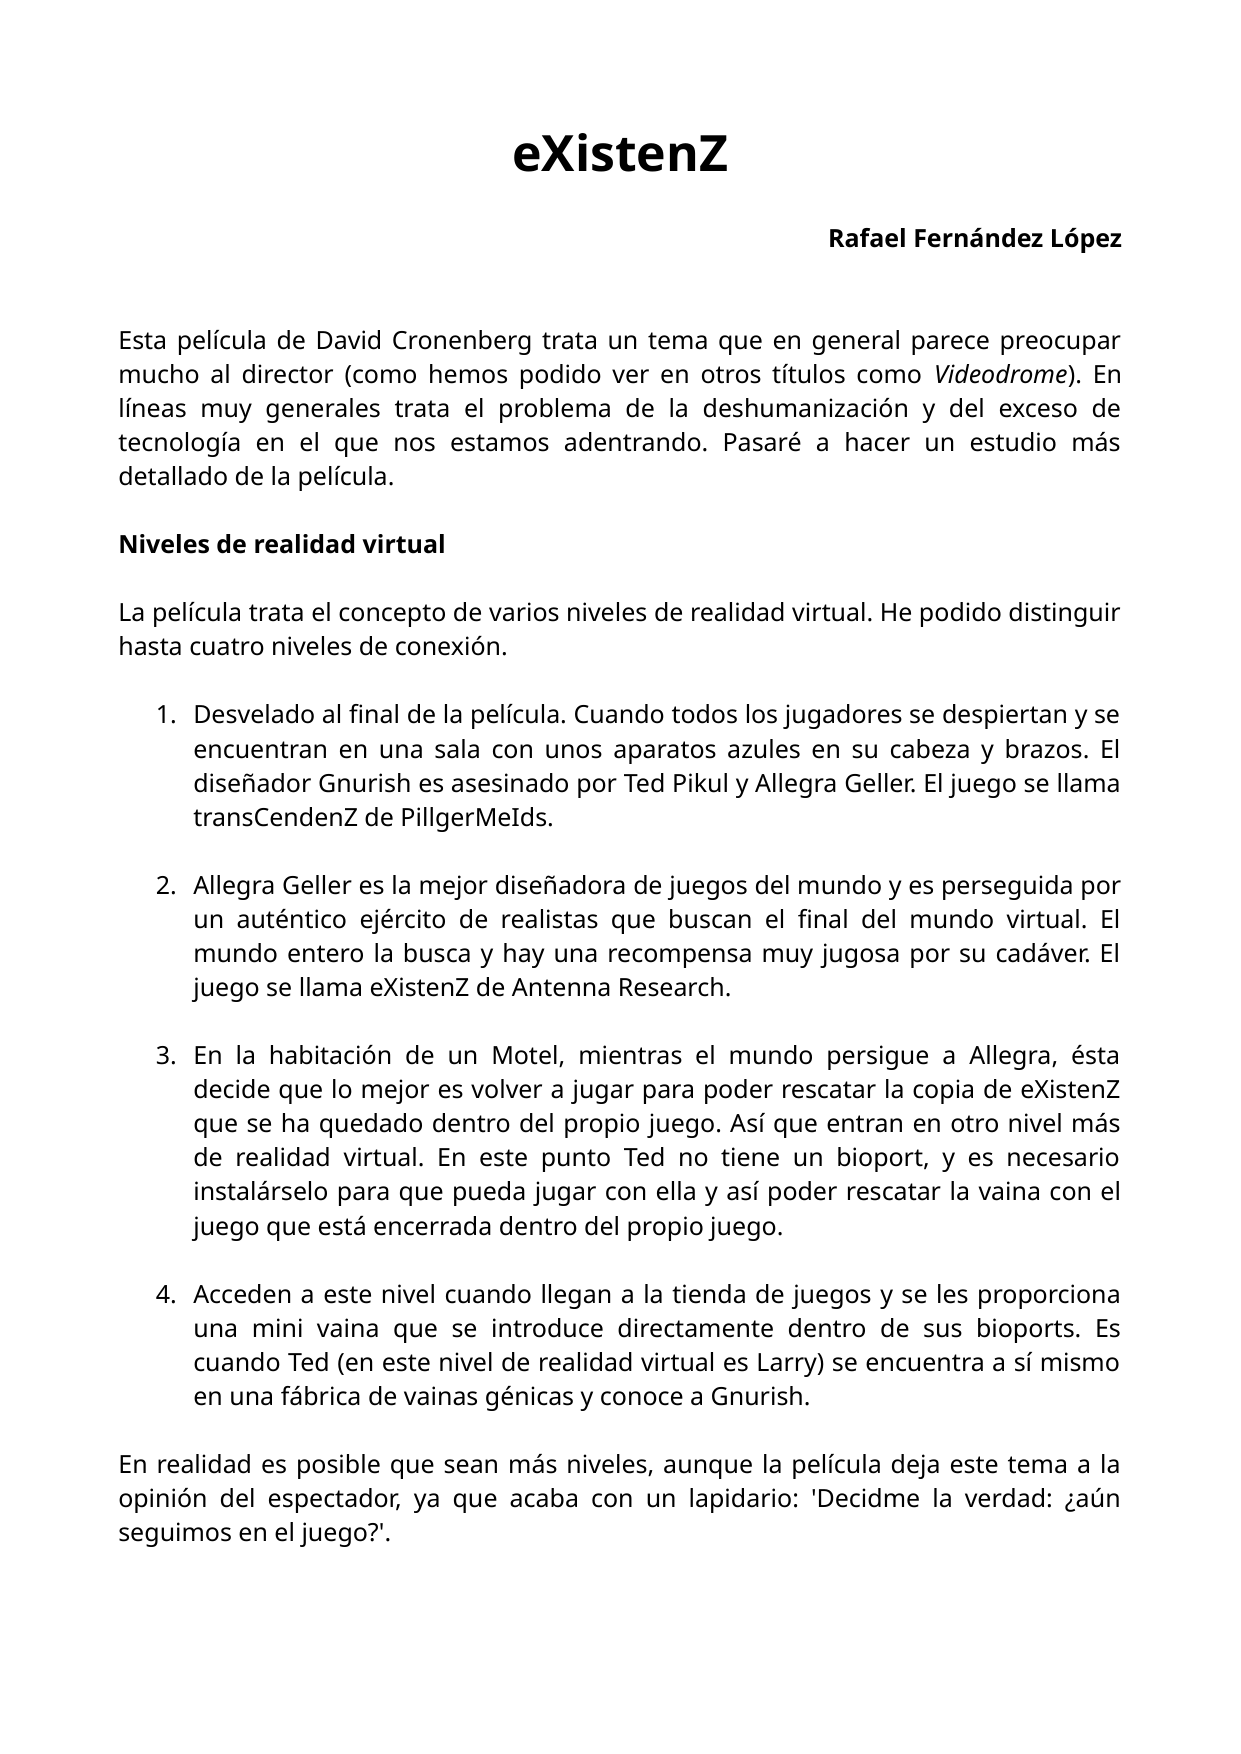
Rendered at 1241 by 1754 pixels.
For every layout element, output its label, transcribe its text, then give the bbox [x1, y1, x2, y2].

text Rafael Fernández López [118, 220, 1122, 254]
text Niveles de realidad virtual [118, 527, 1122, 561]
text En realidad es posible que sean más niveles, aunque la película deja este tema a la opinión del espectador, ya que acaba con un lapidario: 'Decidme la verdad: ¿aún seguimos en el juego?'. [118, 1447, 1122, 1549]
text eXistenZ [118, 118, 1122, 186]
text La película trata el concepto de varios niveles de realidad virtual. He podido distinguir hasta cuatro niveles de conexión. [118, 595, 1122, 663]
list En la habitación de un Motel, mientras el mundo persigue a Allegra, ésta decide que lo mejor es volver a jugar para poder rescatar la copia de eXistenZ que se ha quedado dentro del propio juego. Así que entran en otro nivel más de realidad virtual. En este punto Ted no tiene un bioport, y es necesario instalárselo para que pueda jugar con ella y así poder rescatar la vaina con el juego que está encerrada dentro del propio juego. [156, 1038, 1122, 1242]
list Allegra Geller es la mejor diseñadora de juegos del mundo y es perseguida por un auténtico ejército de realistas que buscan el final del mundo virtual. El mundo entero la busca y hay una recompensa muy jugosa por su cadáver. El juego se llama eXistenZ de Antenna Research. [156, 867, 1122, 1004]
list Desvelado al final de la película. Cuando todos los jugadores se despiertan y se encuentran en una sala con unos aparatos azules en su cabeza y brazos. El diseñador Gnurish es asesinado por Ted Pikul y Allegra Geller. El juego se llama transCendenZ de PillgerMeIds. [156, 697, 1122, 833]
text Esta película de David Cronenberg trata un tema que en general parece preocupar mucho al director (como hemos podido ver en otros títulos como Videodrome). En líneas muy generales trata el problema de la deshumanización y del exceso de tecnología en el que nos estamos adentrando. Pasaré a hacer un estudio más detallado de la película. [118, 322, 1122, 493]
list Acceden a este nivel cuando llegan a la tienda de juegos y se les proporciona una mini vaina que se introduce directamente dentro de sus bioports. Es cuando Ted (en este nivel de realidad virtual es Larry) se encuentra a sí mismo en una fábrica de vainas génicas y conoce a Gnurish. [156, 1276, 1122, 1412]
